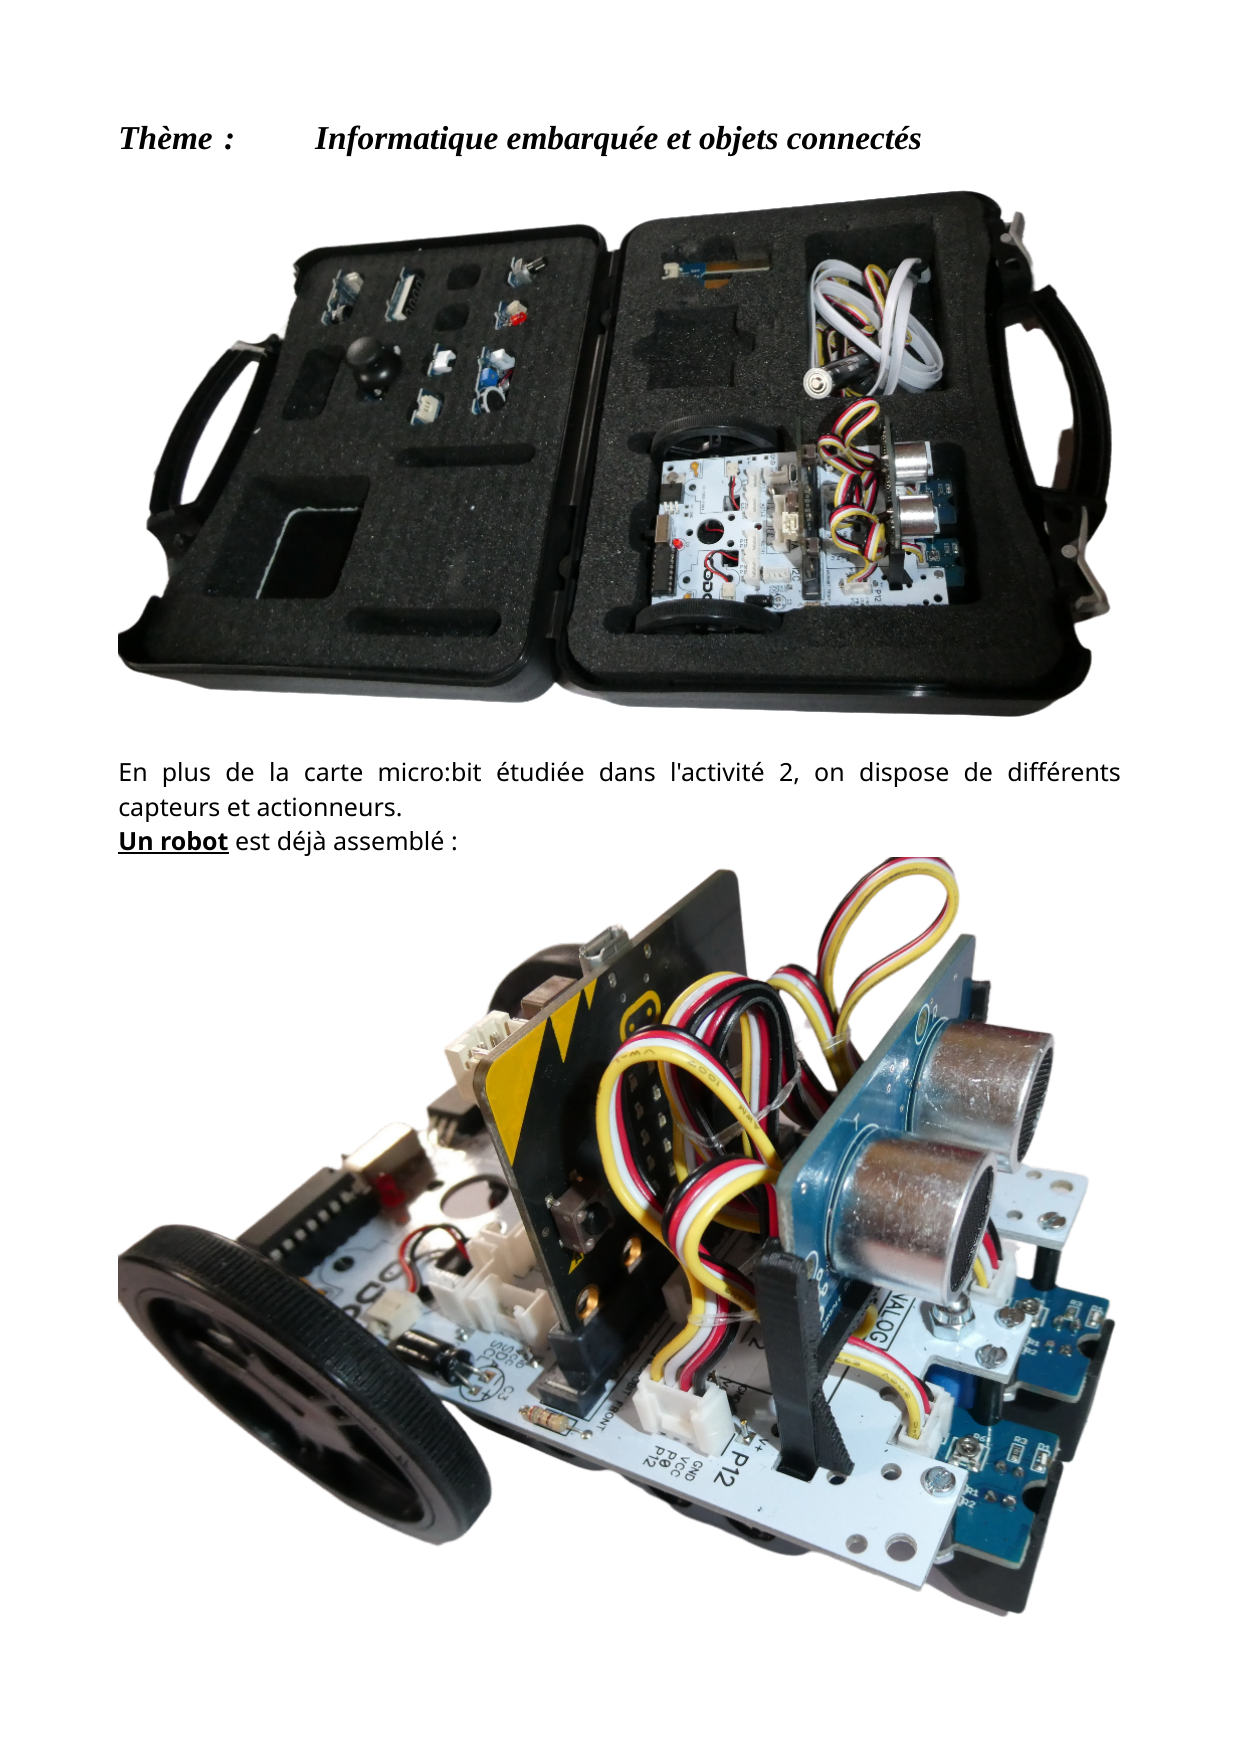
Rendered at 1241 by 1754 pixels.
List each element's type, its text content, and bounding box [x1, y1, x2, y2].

picture [118, 186, 1123, 721]
text Un robot est déjà assemblé : [118, 823, 1122, 857]
picture [118, 857, 1123, 1624]
text En plus de la carte micro:bit étudiée dans l'activité 2, on dispose de différents capteurs et actionneurs. [118, 755, 1122, 823]
